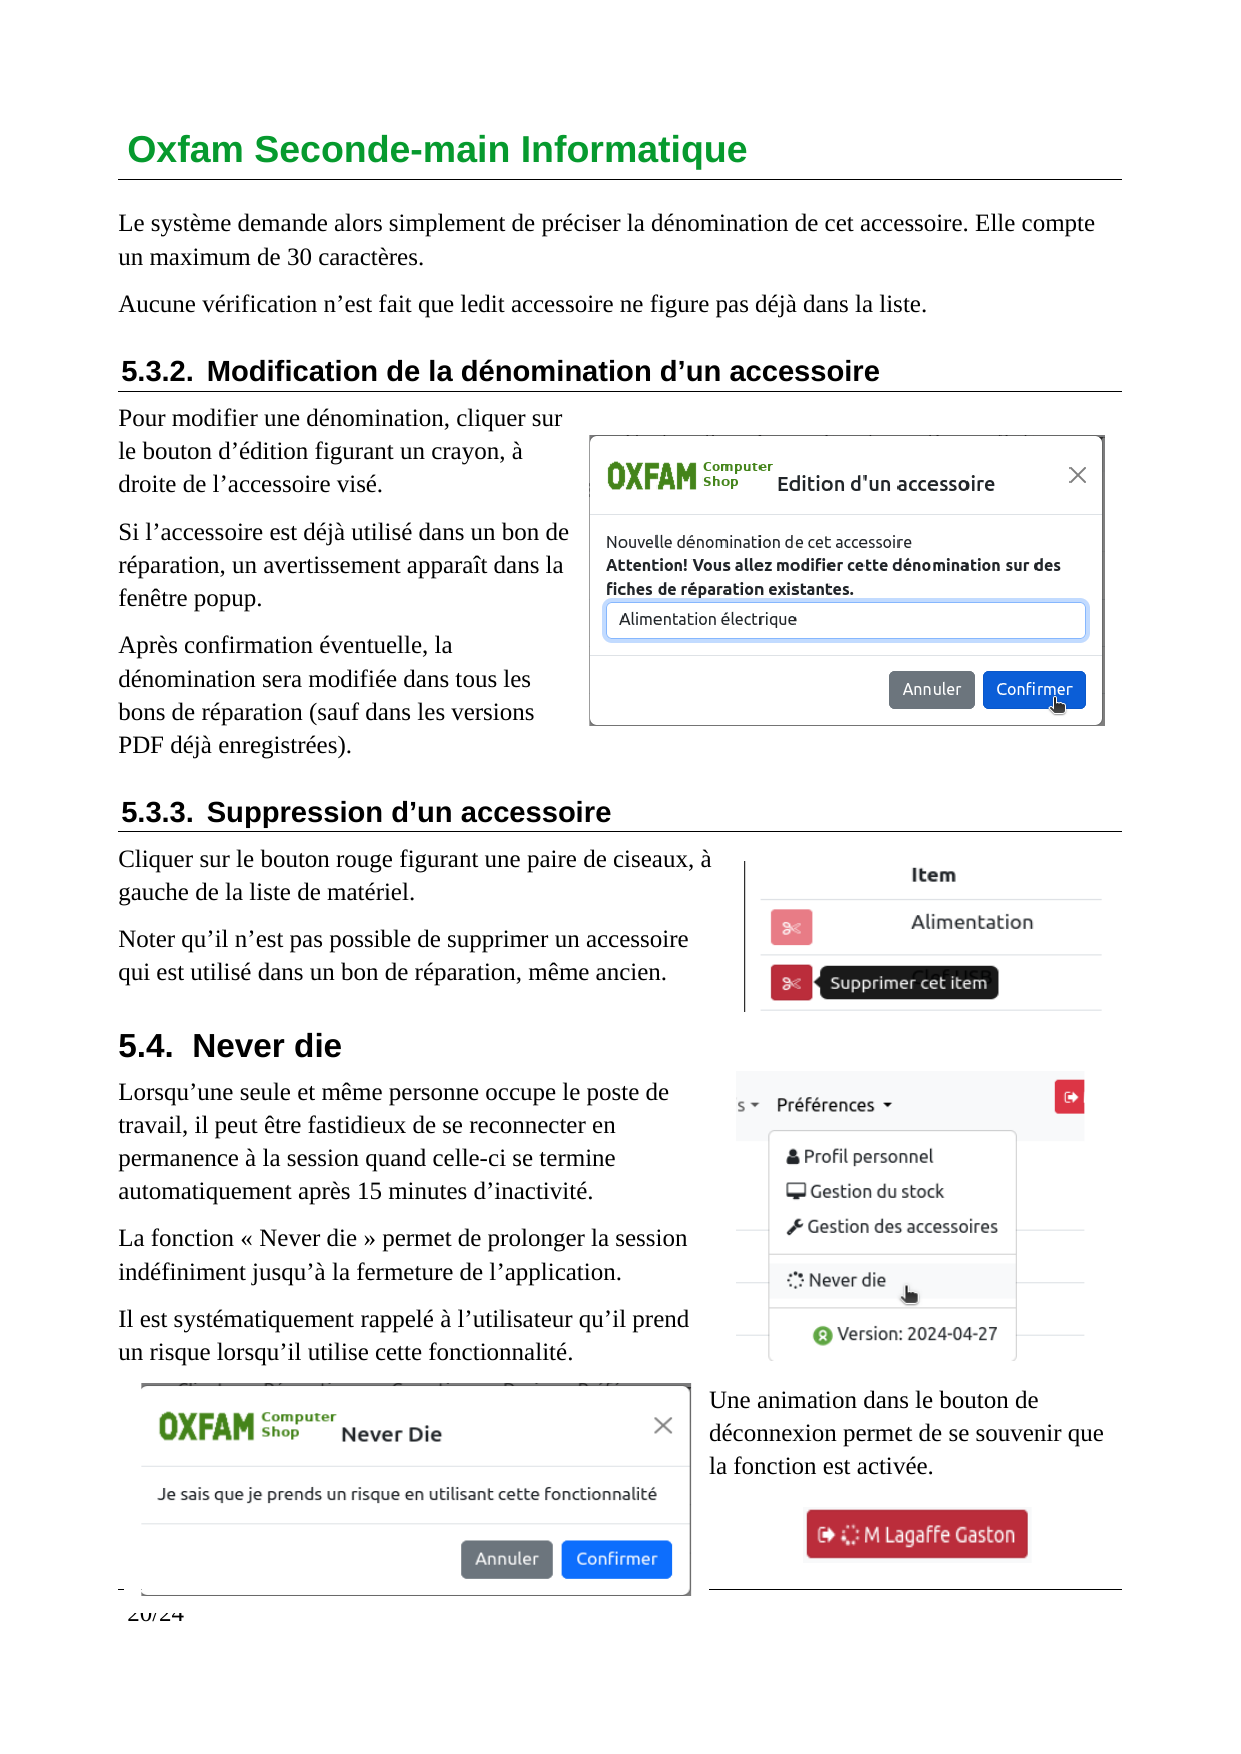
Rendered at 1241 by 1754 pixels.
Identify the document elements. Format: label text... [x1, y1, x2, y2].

text Noter qu’il n’est pas possible de supprimer un accessoire qui est utilisé dans un bon de réparation, même ancien. [118, 924, 726, 986]
text Une animation dans le bouton de déconnexion permet de se souvenir que la fonction est activée. [118, 1366, 1122, 1613]
picture [736, 1071, 1085, 1361]
text Si l’accessoire est déjà utilisé dans un bon de réparation, un avertissement apparaît dans la fenêtre popup. [118, 517, 572, 612]
text La fonction « Never die » permet de prolonger la session indéfiniment jusqu’à la fermeture de l’application. [118, 1223, 718, 1285]
picture [803, 1507, 1032, 1563]
picture [744, 861, 1102, 1012]
text Après confirmation éventuelle, la dénomination sera modifiée dans tous les bons de réparation (sauf dans les versions PDF déjà enregistrées). [118, 631, 1122, 758]
picture [141, 1383, 692, 1596]
text Pour modifier une dénomination, cliquer sur le bouton d’édition figurant un crayon, à droite de l’accessoire visé. [118, 403, 1122, 743]
text Le système demande alors simplement de préciser la dénomination de cet accessoire. Elle compte un maximum de 30 caractères. [118, 208, 1122, 270]
picture [589, 435, 1105, 726]
text Il est systématiquement rappelé à l’utilisateur qu’il prend un risque lorsqu’il utilise cette fonctionnalité. [118, 1304, 718, 1366]
text Aucune vérification n’est fait que ledit accessoire ne figure pas déjà dans la liste. [118, 289, 1122, 318]
subtitle Modification de la dénomination d’un accessoire [118, 351, 1122, 391]
subtitle Suppression d’un accessoire [118, 792, 1122, 831]
subtitle Never die [118, 1026, 1122, 1378]
text Lorsqu’une seule et même personne occupe le poste de travail, il peut être fastidieux de se reconnecter en permanence à la session quand celle-ci se termine automatiquement après 15 minutes d’inactivité. [118, 1077, 718, 1205]
text Cliquer sur le bouton rouge figurant une paire de ciseaux, à gauche de la liste de matériel. [118, 844, 1122, 1030]
